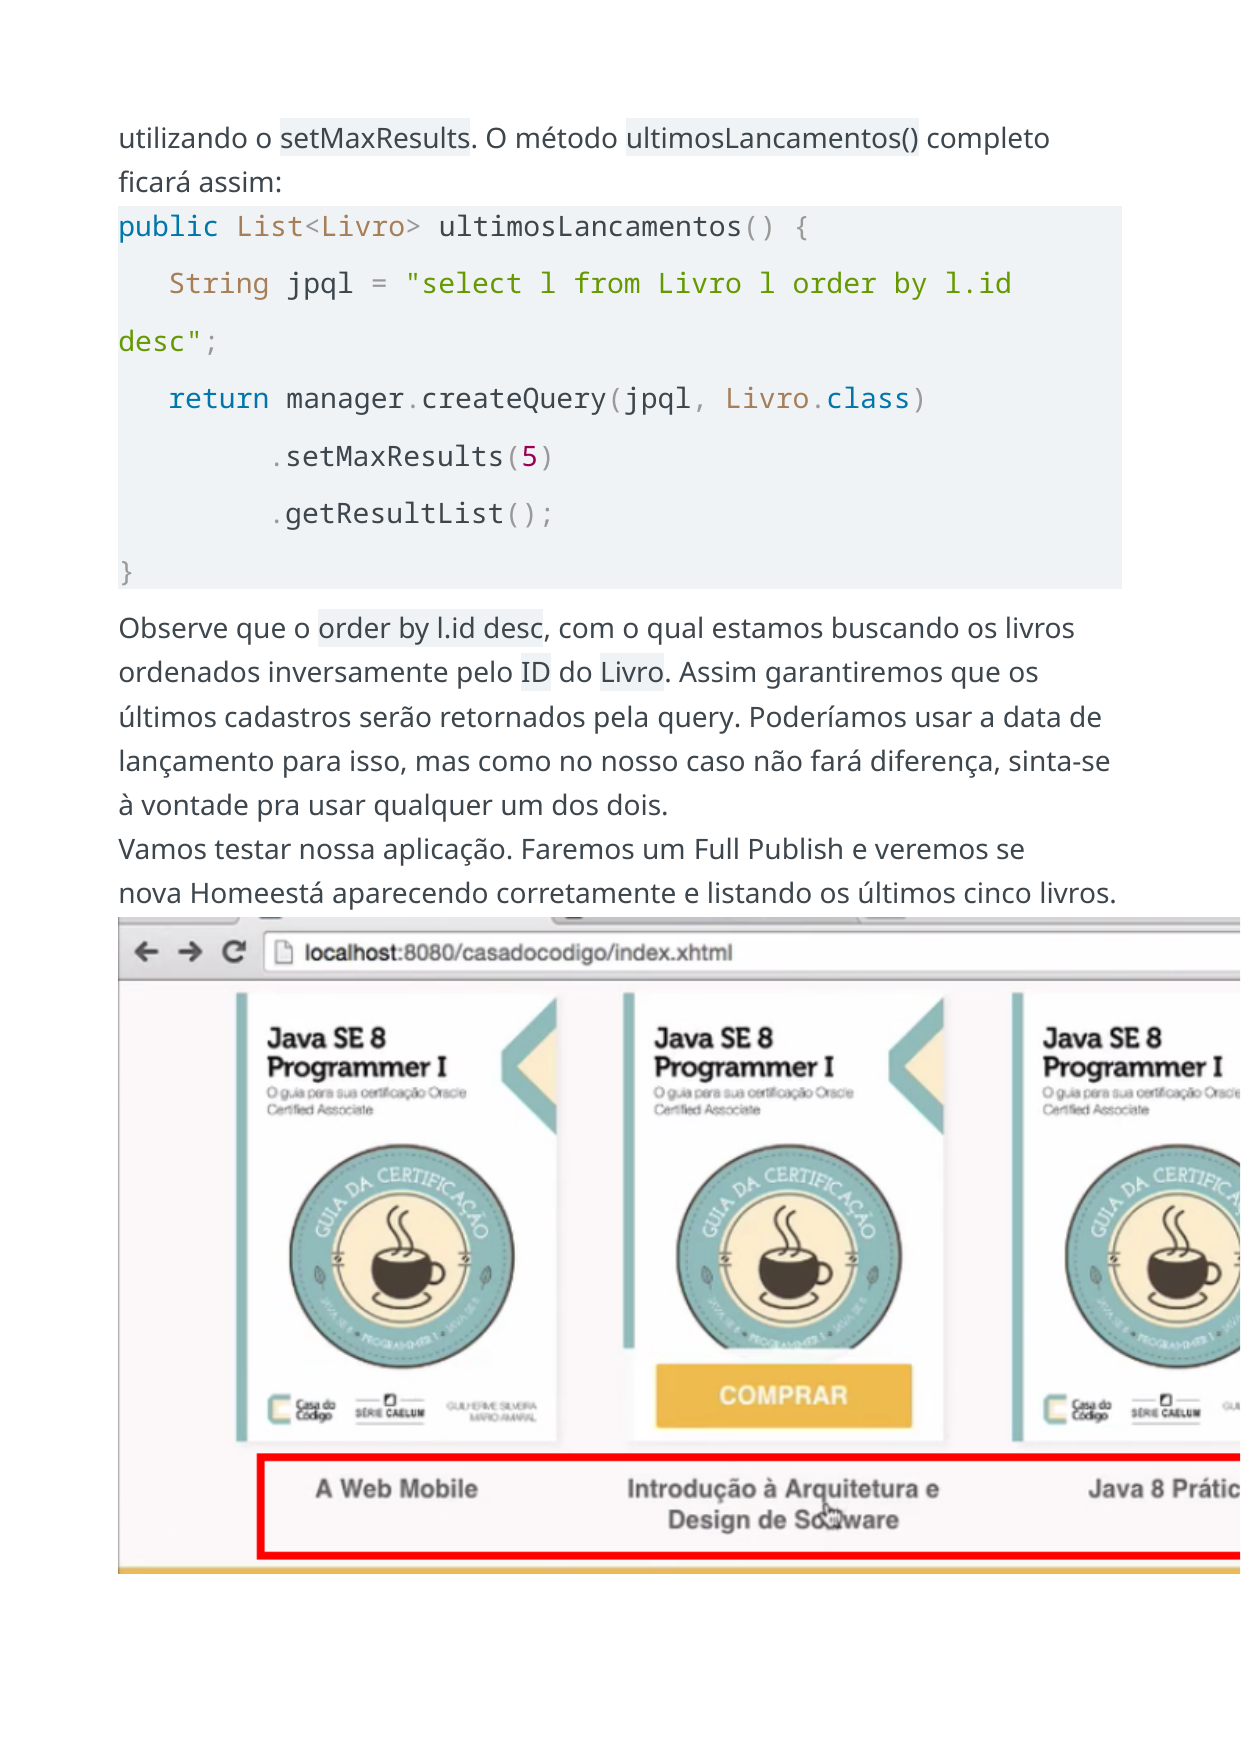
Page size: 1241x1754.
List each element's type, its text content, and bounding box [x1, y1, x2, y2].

picture [118, 917, 1241, 1574]
text Observe que o order by l.id desc, com o qual estamos buscando os livros ordenados inversamente pelo ID do Livro. Assim garantiremos que os últimos cadastros serão retornados pela query. Poderíamos usar a data de lançamento para isso, mas como no nosso caso não fará diferença, sinta-se à vontade pra usar qualquer um dos dois. [118, 609, 1122, 823]
text Vamos testar nossa aplicação. Faremos um Full Publish e veremos se nova Homeestá aparecendo corretamente e listando os últimos cinco livros. [118, 829, 1122, 911]
text } [118, 551, 1122, 589]
text utilizando o setMaxResults. O método ultimosLancamentos() completo ficará assim: [118, 118, 1122, 201]
text public List<Livro> ultimosLancamentos() { [118, 206, 1122, 244]
text String jpql = "select l from Livro l order by l.id desc"; [118, 264, 1122, 359]
text .getResultList(); [118, 494, 1122, 532]
text return manager.createQuery(jpql, Livro.class) [118, 379, 1122, 417]
text .setMaxResults(5) [118, 436, 1122, 474]
